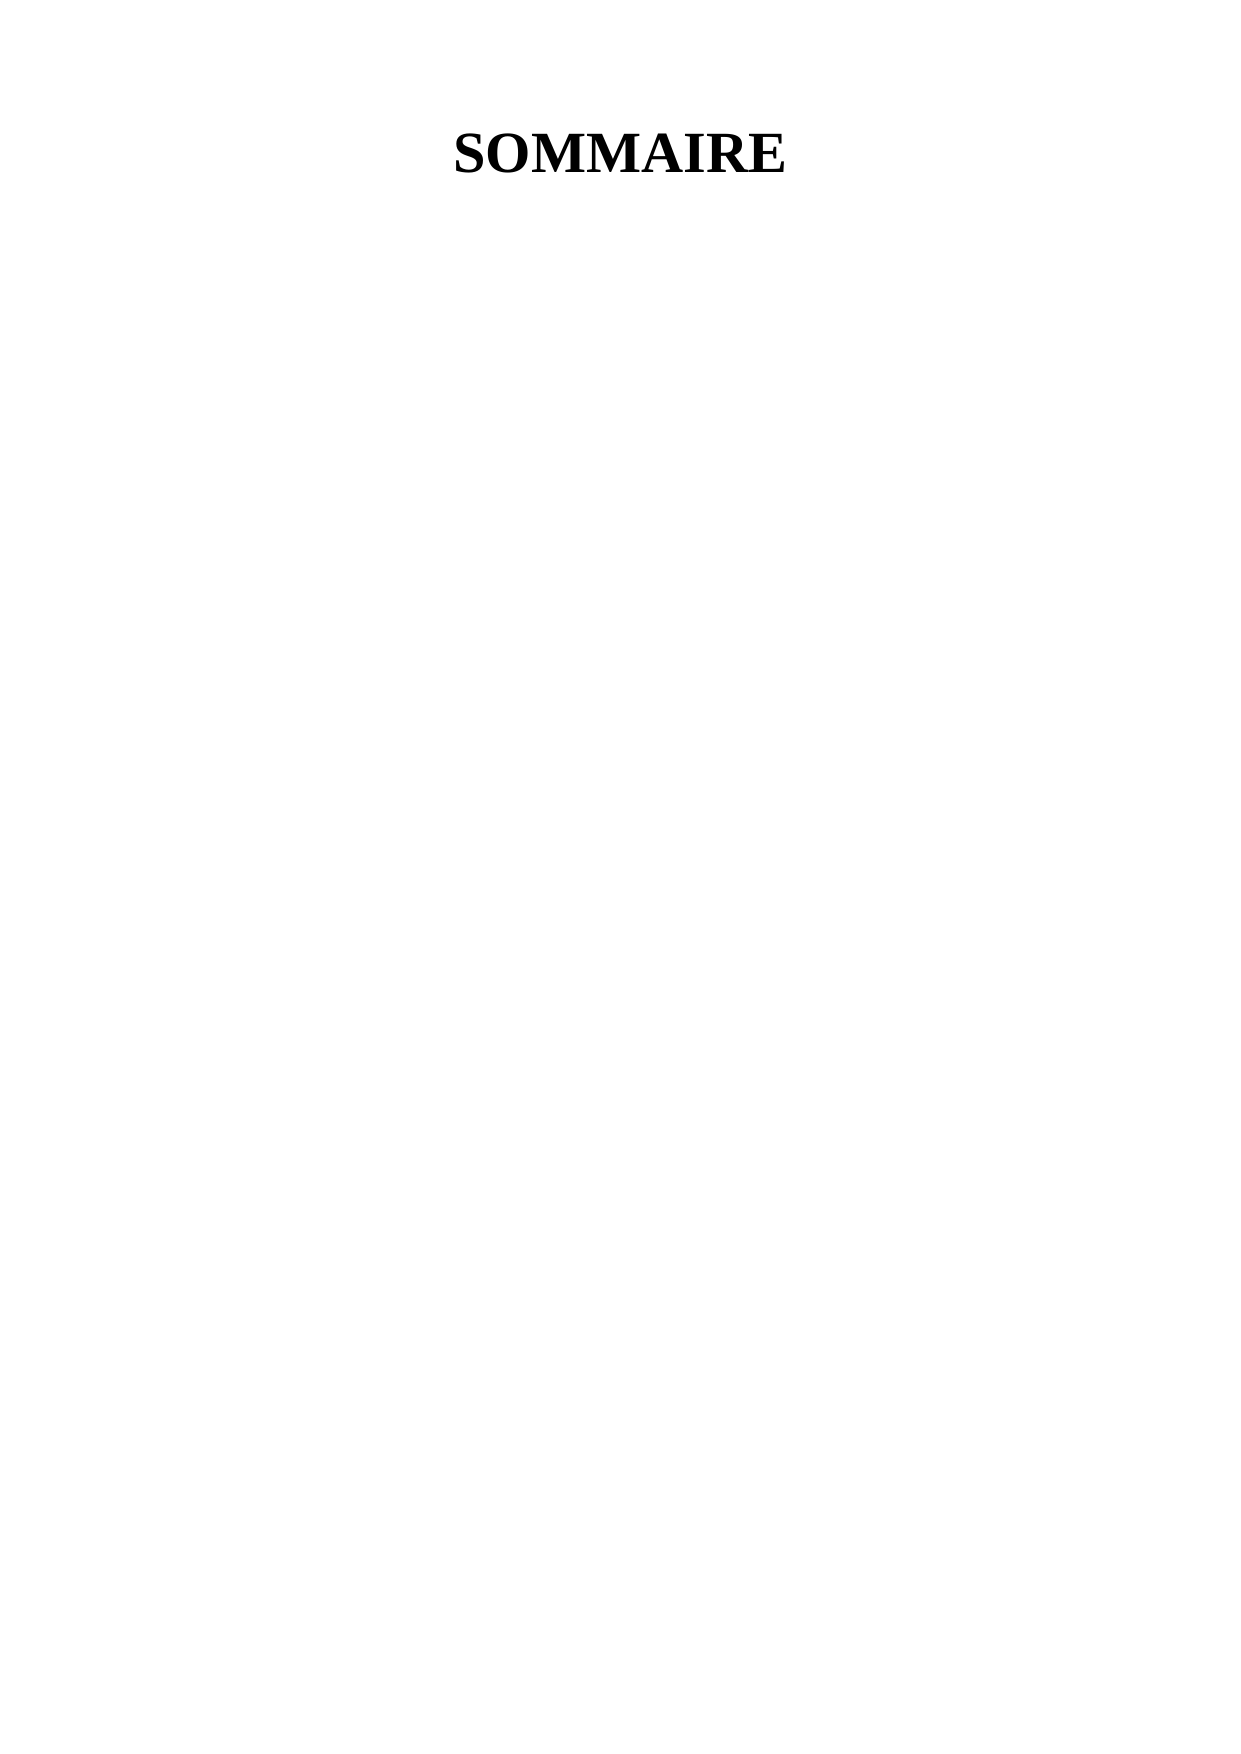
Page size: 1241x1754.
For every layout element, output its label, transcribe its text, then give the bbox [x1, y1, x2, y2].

subtitle SOMMAIRE [118, 118, 1122, 185]
